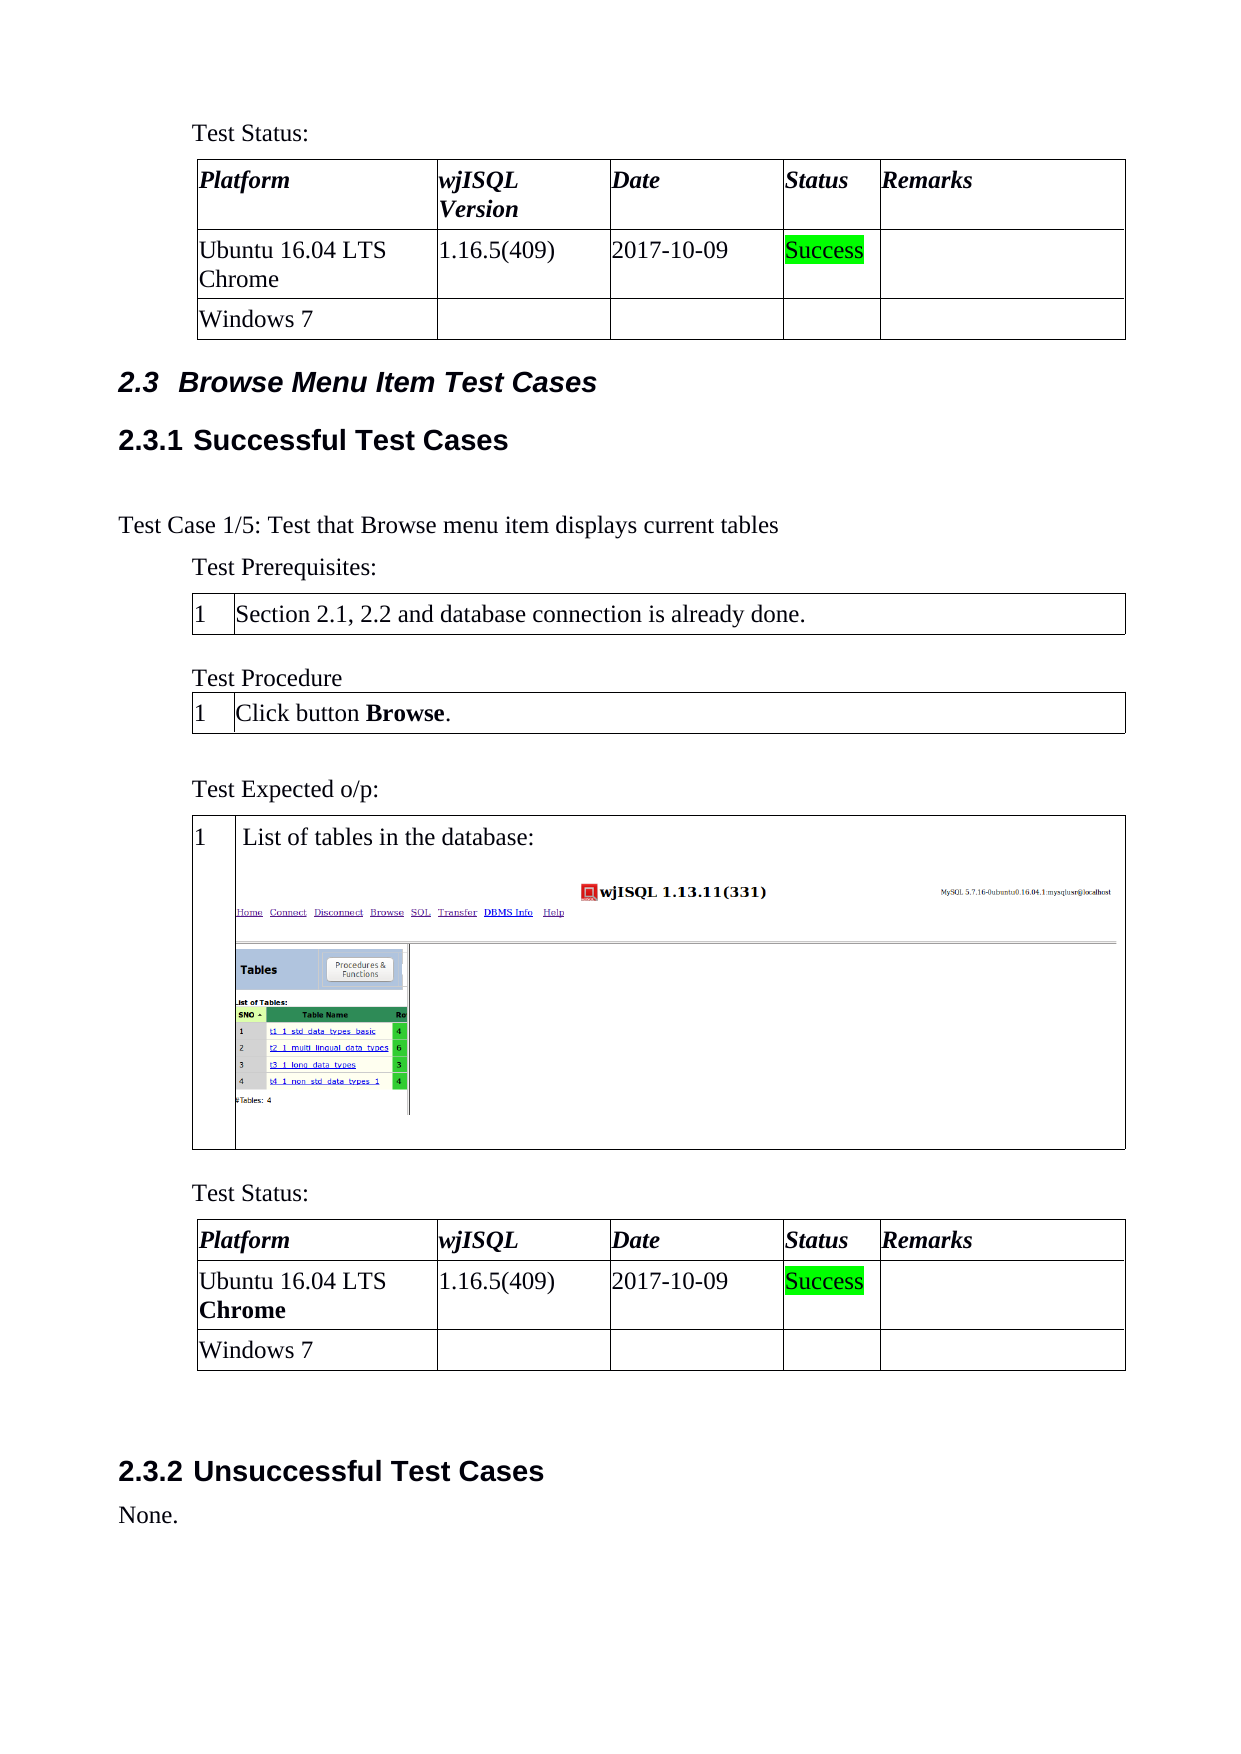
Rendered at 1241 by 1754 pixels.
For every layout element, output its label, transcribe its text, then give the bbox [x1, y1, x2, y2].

text Test Expected o/p: [118, 774, 1122, 803]
picture [236, 879, 1117, 1115]
subtitle Unsuccessful Test Cases [118, 1454, 1122, 1488]
table_header Status [784, 160, 880, 229]
table_header List of tables in the database: [236, 816, 1125, 1149]
text Test Status: [118, 1178, 1122, 1207]
table_cell [611, 299, 783, 339]
text Test Status: [118, 118, 1122, 147]
table_header 1 [193, 594, 234, 634]
table_cell [881, 1260, 1125, 1329]
text Test Procedure [118, 663, 1122, 692]
table_cell Ubuntu 16.04 LTS Chrome [198, 1261, 437, 1329]
table_header Platform [198, 1220, 437, 1260]
table_header Date [611, 1220, 783, 1260]
table_cell [881, 1329, 1125, 1370]
table_header Click button Browse. [235, 693, 1125, 732]
table_cell 1.16.5(409) [438, 1261, 610, 1329]
table_cell Success [784, 1261, 880, 1329]
table_cell [438, 1330, 610, 1370]
text Test Case 1/5: Test that Browse menu item displays current tables [118, 510, 1122, 539]
table_header Status [784, 1220, 880, 1260]
table_header Date [611, 160, 783, 229]
table_cell Windows 7 [198, 299, 437, 339]
table_cell Ubuntu 16.04 LTS Chrome [198, 230, 437, 298]
text None. [118, 1500, 1122, 1529]
table_cell 2017-10-09 [611, 230, 783, 298]
table_cell 2017-10-09 [611, 1261, 783, 1329]
table_header Remarks [881, 1220, 1125, 1260]
table_header 1 [193, 816, 235, 1149]
table_cell [784, 299, 880, 339]
table_cell [881, 229, 1125, 298]
table_header wjISQL [438, 1220, 610, 1260]
table_cell Success [784, 230, 880, 298]
table_cell [438, 299, 610, 339]
subtitle Browse Menu Item Test Cases [118, 364, 1122, 398]
subtitle Successful Test Cases [118, 423, 1122, 457]
table_header Platform [198, 160, 437, 229]
table_header Remarks [881, 160, 1125, 229]
table_cell [784, 1330, 880, 1370]
table_cell [881, 298, 1125, 339]
table_header wjISQL Version [438, 160, 610, 229]
table_cell [611, 1330, 783, 1370]
text Test Prerequisites: [118, 552, 1122, 580]
table_header 1 [193, 693, 234, 732]
table_cell 1.16.5(409) [438, 230, 610, 298]
table_cell Windows 7 [198, 1330, 437, 1370]
table_header Section 2.1, 2.2 and database connection is already done. [235, 594, 1125, 634]
